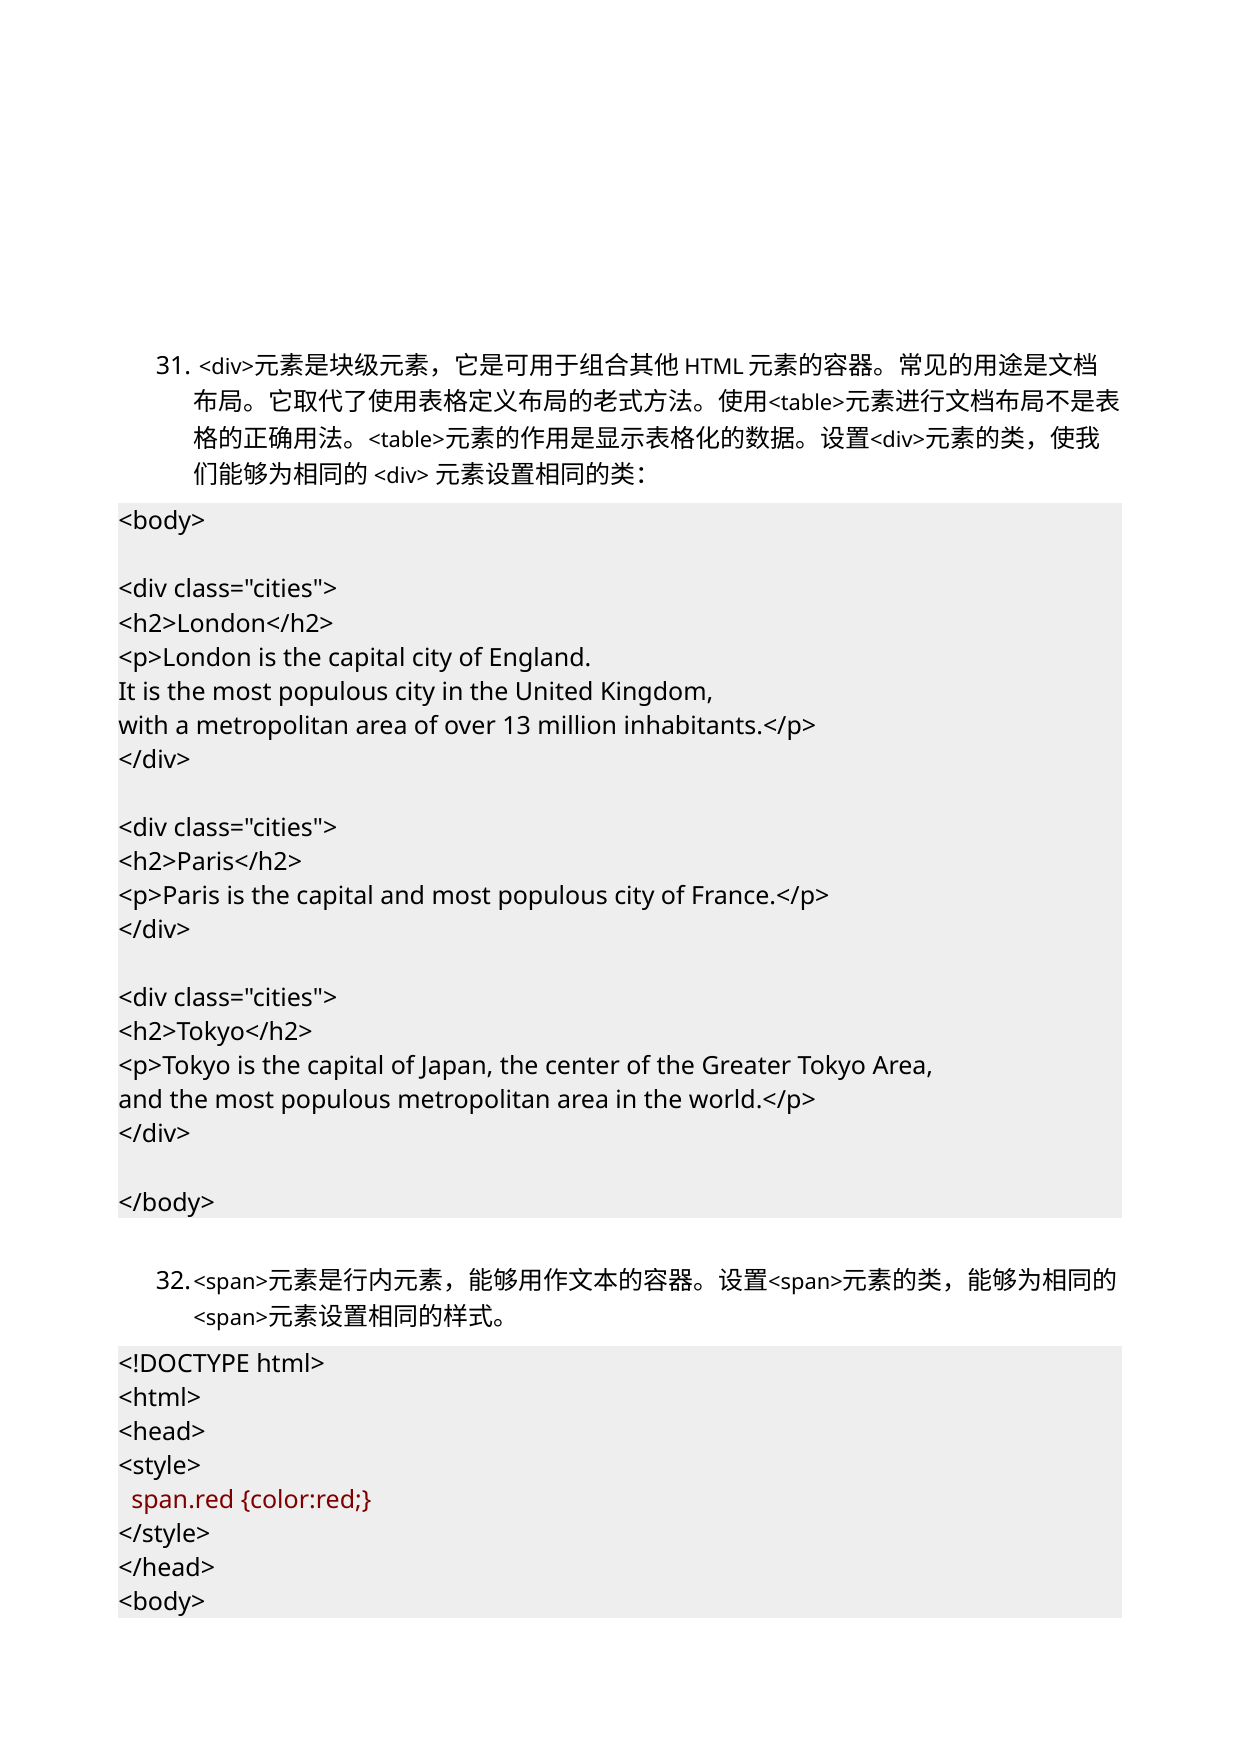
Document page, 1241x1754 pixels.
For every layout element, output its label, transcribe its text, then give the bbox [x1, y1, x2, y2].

table_header <body> <div class="cities"> <h2>London</h2> <p>London is the capital city of England. It is the most populous city in the United Kingdom, with a metropolitan area of over 13 million inhabitants.</p> </div> <div class="cities"> <h2>Paris</h2> <p>Paris is the capital and most populous city of France.</p> </div> <div class="cities"> <h2>Tokyo</h2> <p>Tokyo is the capital of Japan, the center of the Greater Tokyo Area, and the most populous metropolitan area in the world.</p> </div> </body> [118, 503, 1122, 1218]
list <span>元素是行内元素，能够用作文本的容器。设置<span>元素的类，能够为相同的<span>元素设置相同的样式。 [156, 1261, 1122, 1333]
table_header <!DOCTYPE html> <html> <head> <style> span.red {color:red;} </style> </head> <body> [118, 1346, 1122, 1618]
list <div>元素是块级元素，它是可用于组合其他HTML元素的容器。常见的用途是文档布局。它取代了使用表格定义布局的老式方法。使用<table>元素进行文档布局不是表格的正确用法。<table>元素的作用是显示表格化的数据。设置<div>元素的类，使我们能够为相同的 <div> 元素设置相同的类： [156, 346, 1122, 491]
